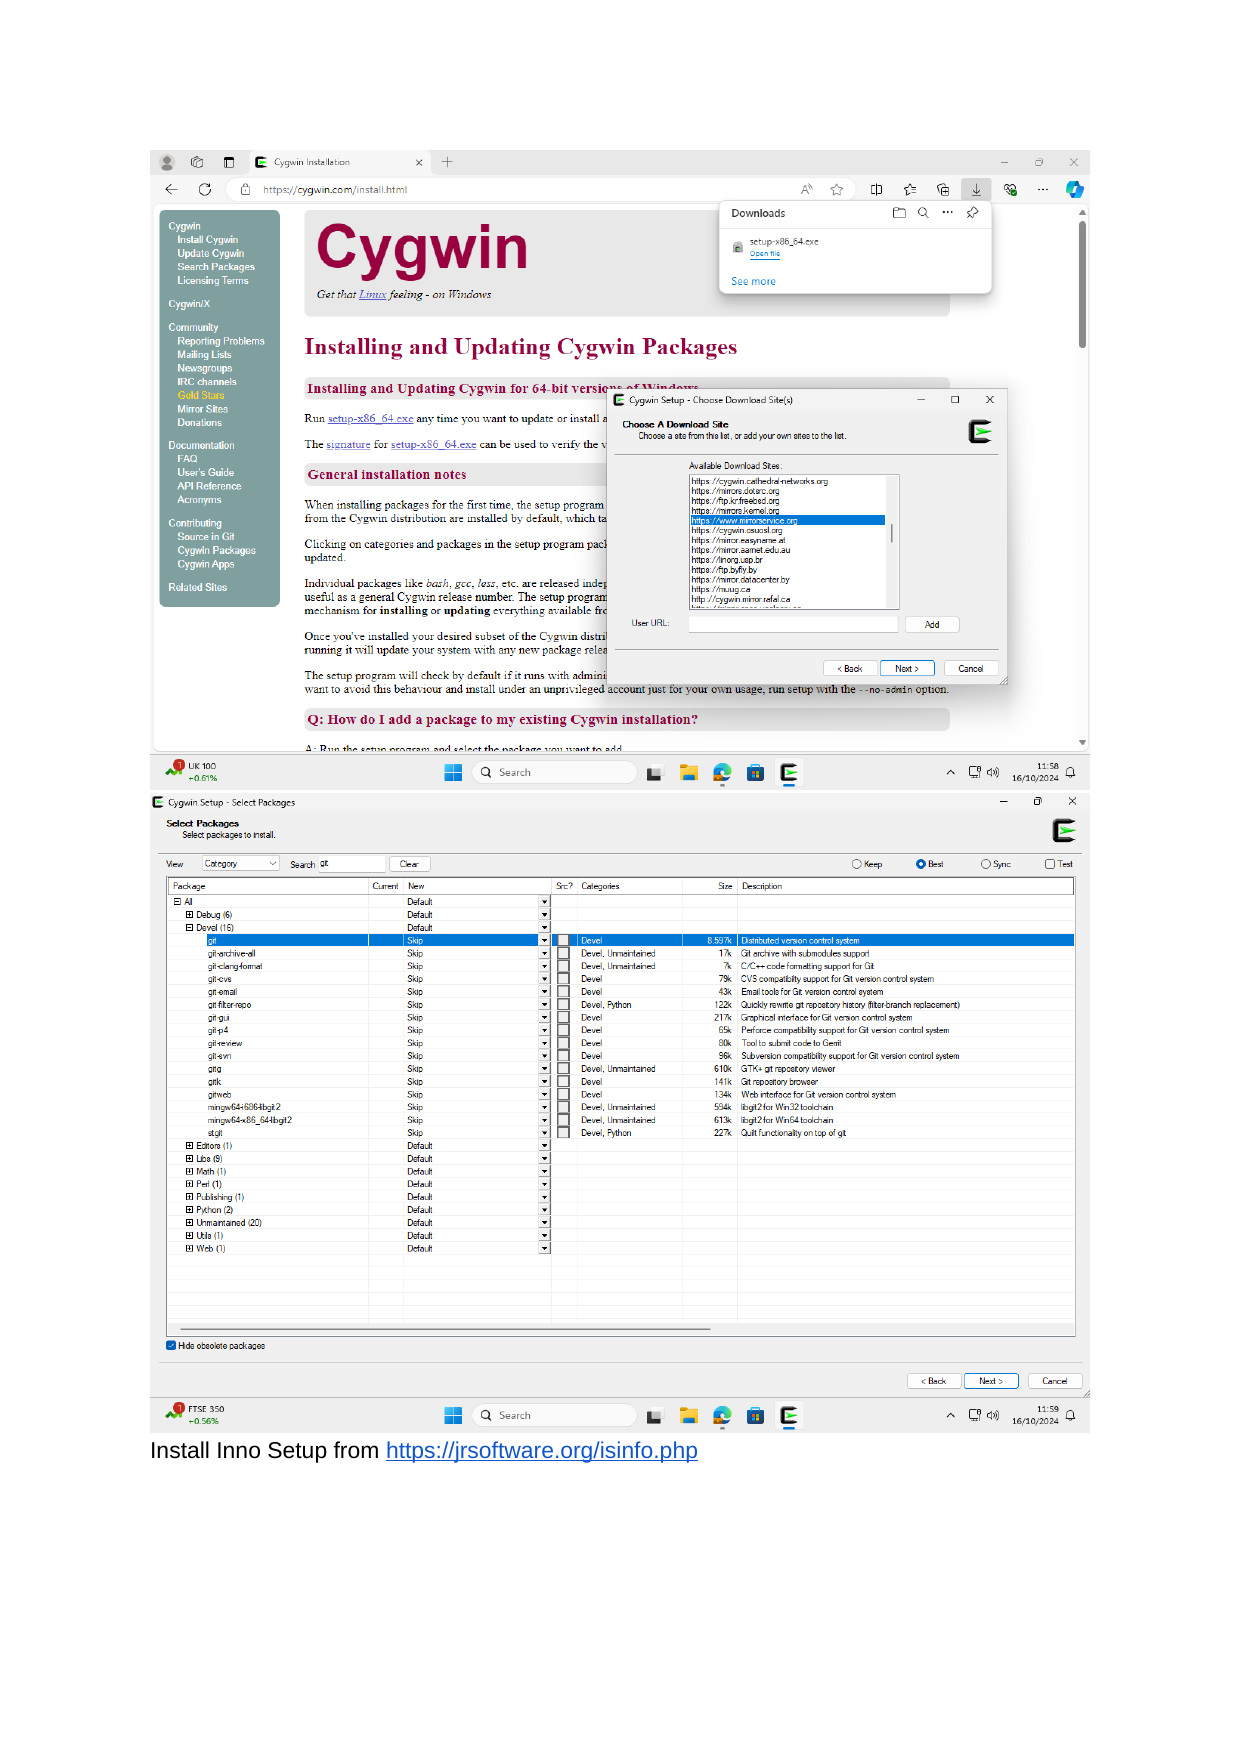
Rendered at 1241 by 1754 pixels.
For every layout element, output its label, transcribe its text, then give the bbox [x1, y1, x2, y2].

text Install Inno Setup from https://jrsoftware.org/isinfo.php [150, 1437, 1091, 1463]
